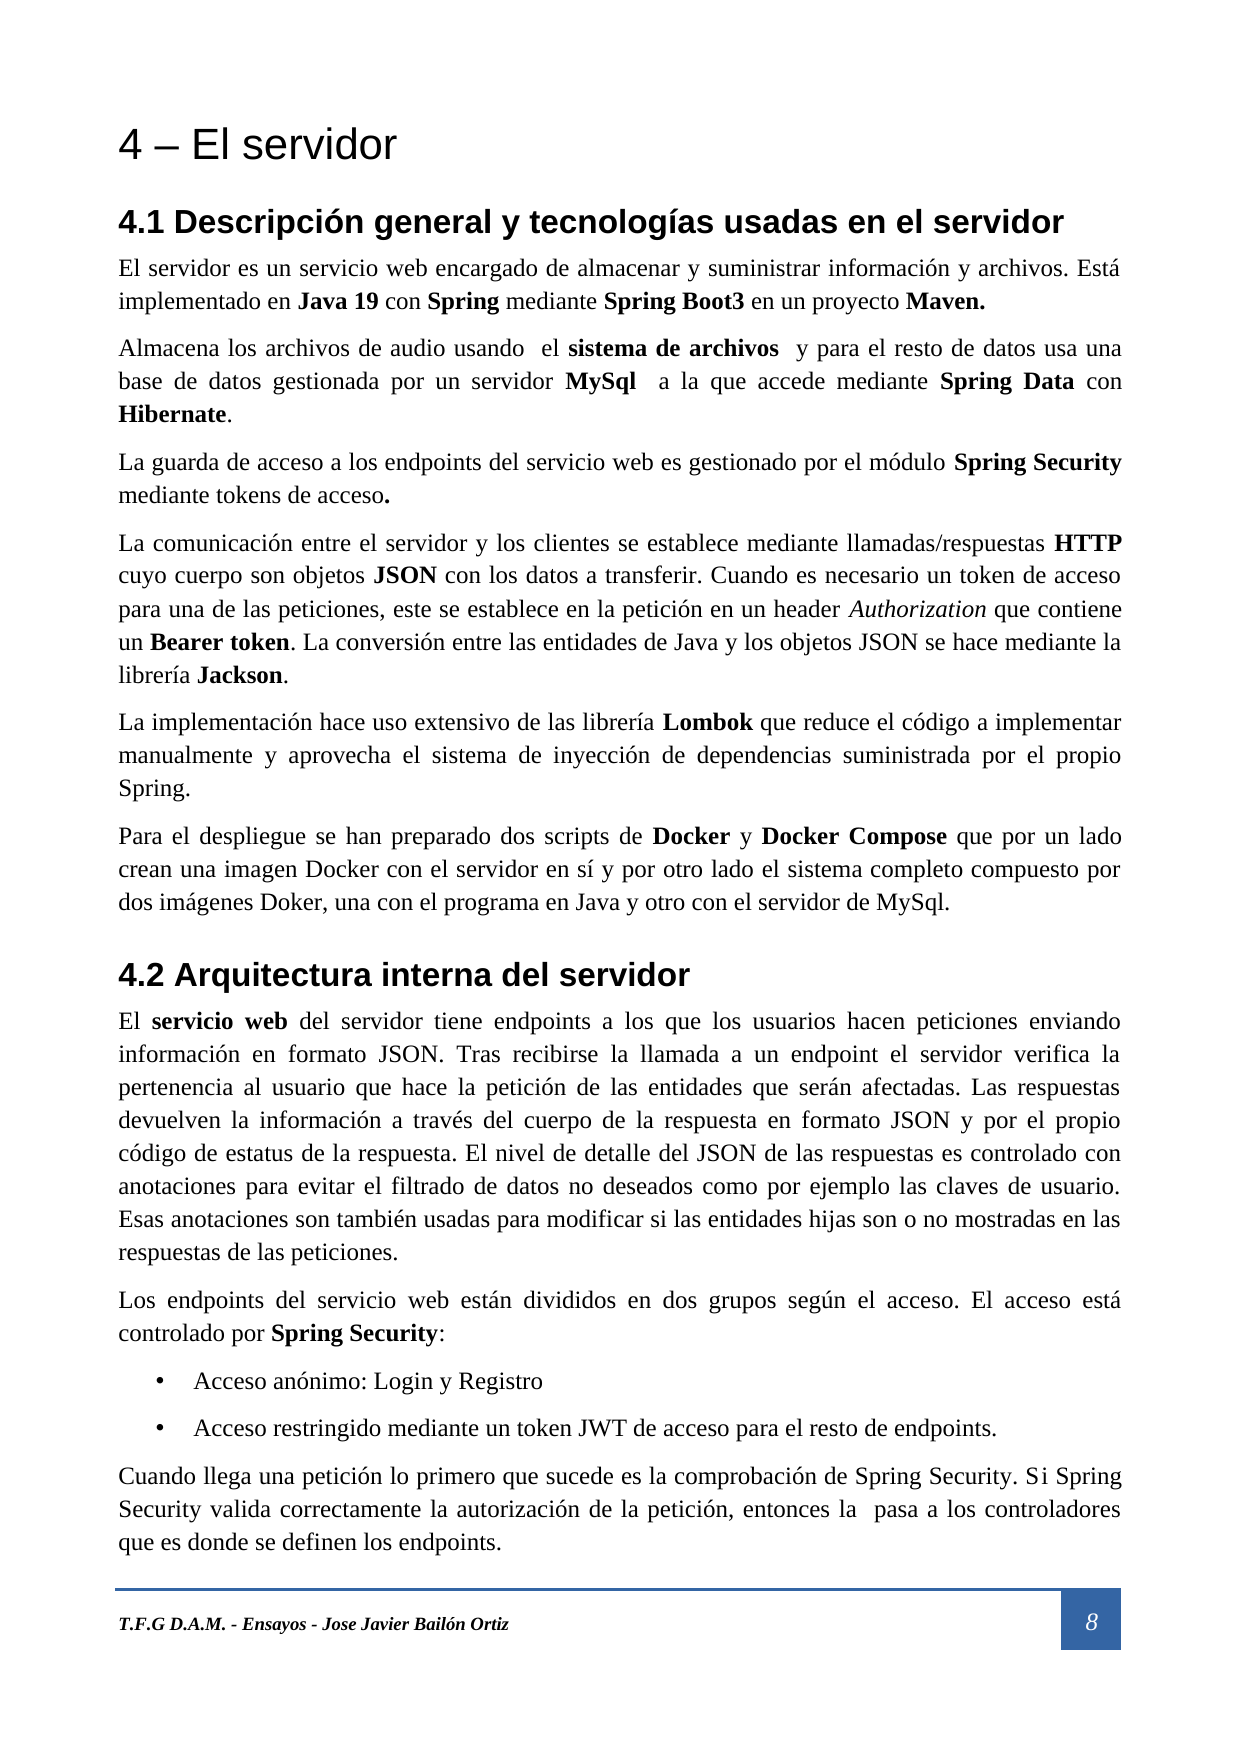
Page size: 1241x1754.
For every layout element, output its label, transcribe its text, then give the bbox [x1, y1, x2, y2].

subtitle 4.1 Descripción general y tecnologías usadas en el servidor [118, 202, 1122, 240]
text El servicio web del servidor tiene endpoints a los que los usuarios hacen peticiones enviando información en formato JSON. Tras recibirse la llamada a un endpoint el servidor verifica la pertenencia al usuario que hace la petición de las entidades que serán afectadas. Las respuestas devuelven la información a través del cuerpo de la respuesta en formato JSON y por el propio código de estatus de la respuesta. El nivel de detalle del JSON de las respuestas es controlado con anotaciones para evitar el filtrado de datos no deseados como por ejemplo las claves de usuario. Esas anotaciones son también usadas para modificar si las entidades hijas son o no mostradas en las respuestas de las peticiones. [118, 1006, 1122, 1266]
text La comunicación entre el servidor y los clientes se establece mediante llamadas/respuestas HTTP cuyo cuerpo son objetos JSON con los datos a transferir. Cuando es necesario un token de acceso para una de las peticiones, este se establece en la petición en un header Authorization que contiene un Bearer token. La conversión entre las entidades de Java y los objetos JSON se hace mediante la librería Jackson. [118, 528, 1122, 688]
text Los endpoints del servicio web están divididos en dos grupos según el acceso. El acceso está controlado por Spring Security: [118, 1285, 1122, 1347]
list Acceso anónimo: Login y Registro [156, 1366, 1122, 1394]
subtitle 4 – El servidor [118, 118, 1122, 168]
list Acceso restringido mediante un token JWT de acceso para el resto de endpoints. [156, 1413, 1122, 1442]
text La guarda de acceso a los endpoints del servicio web es gestionado por el módulo Spring Security mediante tokens de acceso. [118, 447, 1122, 509]
subtitle 4.2 Arquitectura interna del servidor [118, 955, 1122, 994]
text Para el despliegue se han preparado dos scripts de Docker y Docker Compose que por un lado crean una imagen Docker con el servidor en sí y por otro lado el sistema completo compuesto por dos imágenes Doker, una con el programa en Java y otro con el servidor de MySql. [118, 821, 1122, 916]
text El servidor es un servicio web encargado de almacenar y suministrar información y archivos. Está implementado en Java 19 con Spring mediante Spring Boot3 en un proyecto Maven. [118, 253, 1122, 314]
text La implementación hace uso extensivo de las librería Lombok que reduce el código a implementar manualmente y aprovecha el sistema de inyección de dependencias suministrada por el propio Spring. [118, 707, 1122, 802]
text Cuando llega una petición lo primero que sucede es la comprobación de Spring Security. Si Spring Security valida correctamente la autorización de la petición, entonces la pasa a los controladores que es donde se definen los endpoints. [118, 1461, 1122, 1556]
text Almacena los archivos de audio usando el sistema de archivos y para el resto de datos usa una base de datos gestionada por un servidor MySql a la que accede mediante Spring Data con Hibernate. [118, 333, 1122, 428]
